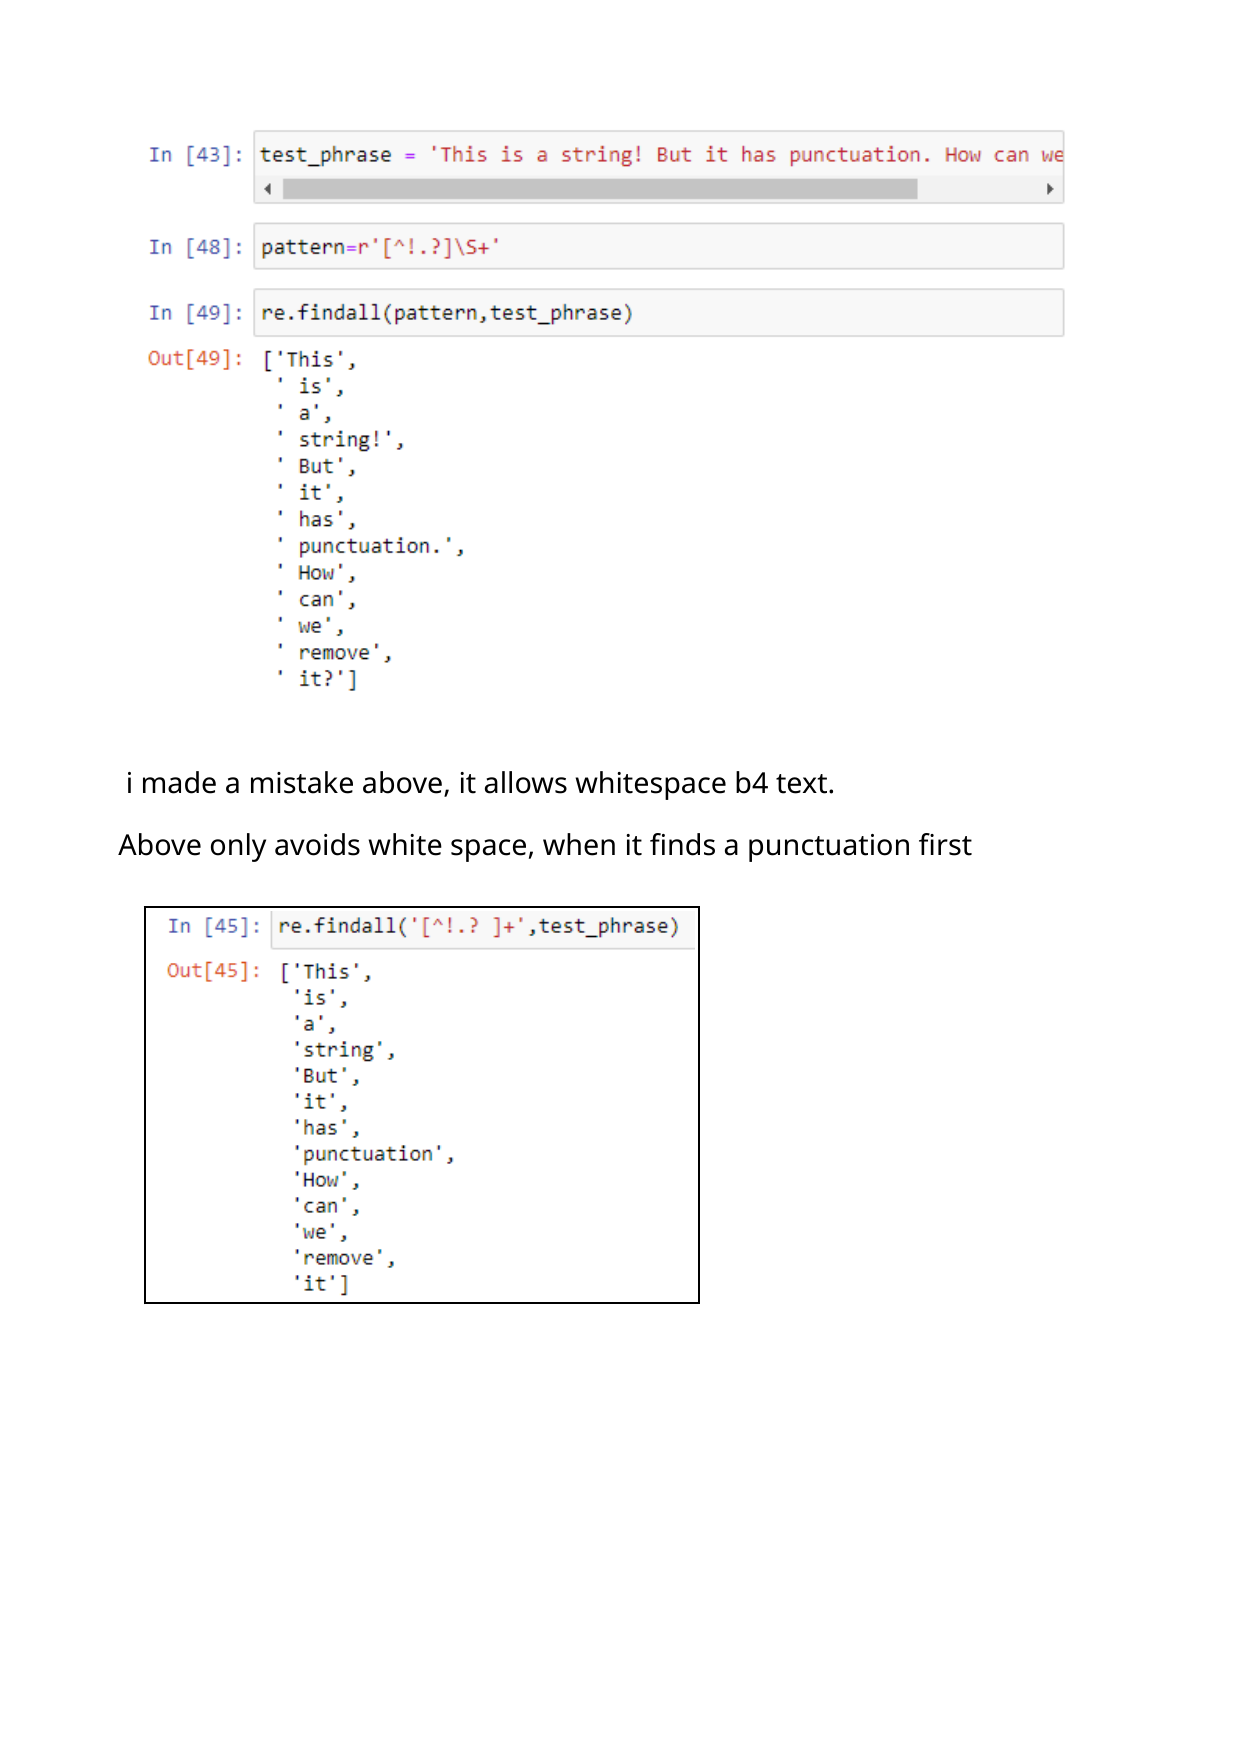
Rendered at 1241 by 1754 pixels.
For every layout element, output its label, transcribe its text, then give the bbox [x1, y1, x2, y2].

text i made a mistake above, it allows whitespace b4 text. [118, 763, 1122, 802]
picture [138, 118, 1071, 694]
picture [148, 911, 695, 1300]
text Above only avoids white space, when it finds a punctuation first [118, 824, 1122, 863]
